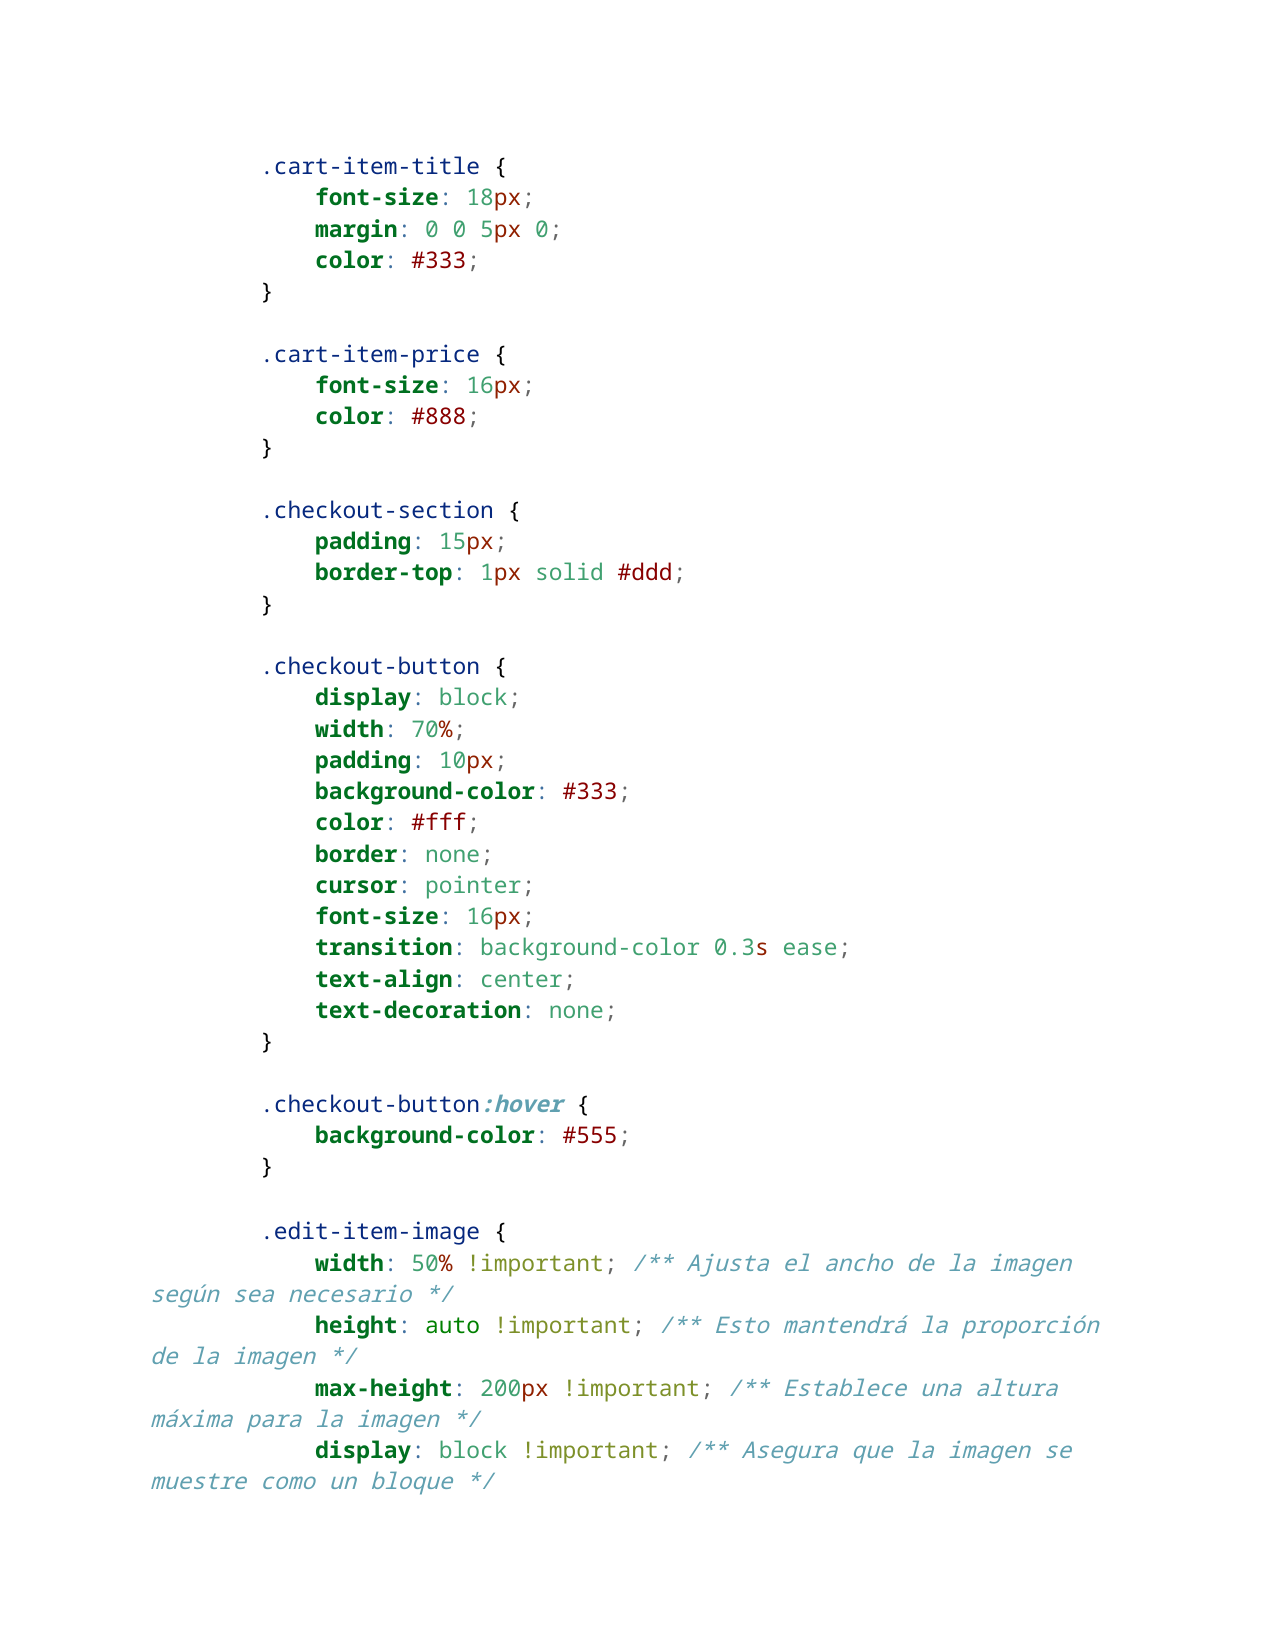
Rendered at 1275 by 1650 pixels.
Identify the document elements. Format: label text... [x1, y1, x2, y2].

text .cart-item-title { font-size: 18px; margin: 0 0 5px 0; color: #333; } .cart-item-price { font-size: 16px; color: #888; } .checkout-section { padding: 15px; border-top: 1px solid #ddd; } .checkout-button { display: block; width: 70%; padding: 10px; background-color: #333; color: #fff; border: none; cursor: pointer; font-size: 16px; transition: background-color 0.3s ease; text-align: center; text-decoration: none; } .checkout-button:hover { background-color: #555; } .edit-item-image { width: 50% !important; /** Ajusta el ancho de la imagen según sea necesario */ height: auto !important; /** Esto mantendrá la proporción de la imagen */ max-height: 200px !important; /** Establece una altura máxima para la imagen */ display: block !important; /** Asegura que la imagen se muestre como un bloque */ [150, 150, 1125, 1497]
